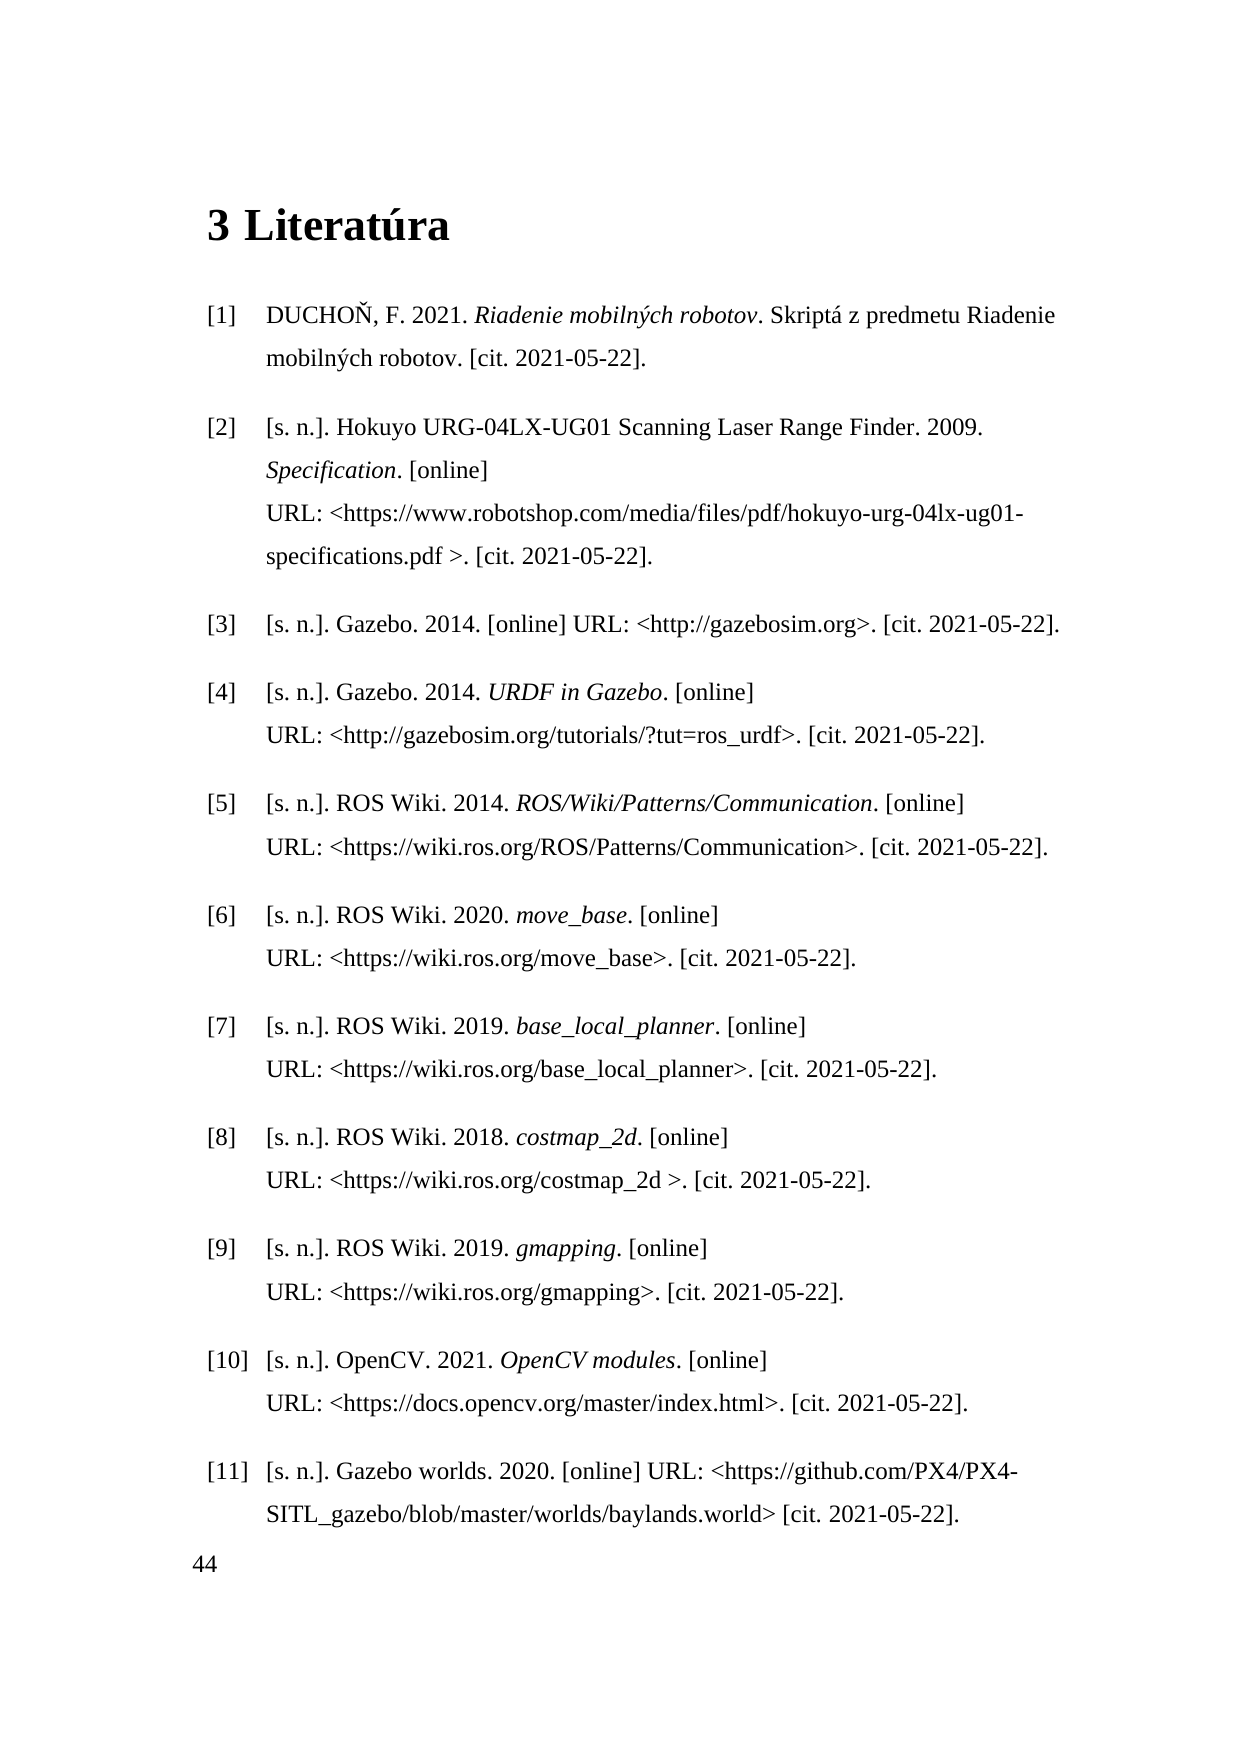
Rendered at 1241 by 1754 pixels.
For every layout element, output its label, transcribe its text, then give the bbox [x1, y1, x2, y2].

list [s. n.]. ROS Wiki. 2014. ROS/Wiki/Patterns/Communication. [online] URL: <https://wiki.ros.org/ROS/Patterns/Communication>. [cit. 2021‑05‑22]. [207, 788, 1092, 860]
list [s. n.]. Gazebo. 2014. URDF in Gazebo. [online] URL: <http://gazebosim.org/tutorials/?tut=ros_urdf>. [cit. 2021‑05‑22]. [207, 677, 1092, 749]
list [s. n.]. ROS Wiki. 2019. gmapping. [online] URL: <https://wiki.ros.org/gmapping>. [cit. 2021‑05‑22]. [207, 1233, 1092, 1305]
list [s. n.]. ROS Wiki. 2018. costmap_2d. [online] URL: <https://wiki.ros.org/costmap_2d >. [cit. 2021‑05‑22]. [207, 1122, 1092, 1194]
list DUCHOŇ, F. 2021. Riadenie mobilných robotov. Skriptá z predmetu Riadenie mobilných robotov. [cit. 2021‑05‑22]. [207, 300, 1092, 372]
list [s. n.]. Hokuyo URG-04LX‑UG01 Scanning Laser Range Finder. 2009. Specification. [online] URL: <https://www.robotshop.com/media/files/pdf/hokuyo-urg-04lx-ug01-specifications.pdf >. [cit. 2021‑05‑22]. [207, 412, 1092, 570]
subtitle Literatúra [207, 198, 1092, 250]
list [s. n.]. OpenCV. 2021. OpenCV modules. [online] URL: <https://docs.opencv.org/master/index.html>. [cit. 2021‑05‑22]. [207, 1345, 1092, 1417]
list [s. n.]. Gazebo worlds. 2020. [online] URL: <https://github.com/PX4/PX4-SITL_gazebo/blob/master/worlds/baylands.world> [cit. 2021‑05‑22]. [207, 1456, 1092, 1528]
list [s. n.]. Gazebo. 2014. [online] URL: <http://gazebosim.org>. [cit. 2021‑05‑22]. [207, 609, 1092, 638]
list [s. n.]. ROS Wiki. 2019. base_local_planner. [online] URL: <https://wiki.ros.org/base_local_planner>. [cit. 2021‑05‑22]. [207, 1011, 1092, 1083]
list [s. n.]. ROS Wiki. 2020. move_base. [online] URL: <https://wiki.ros.org/move_base>. [cit. 2021‑05‑22]. [207, 900, 1092, 972]
